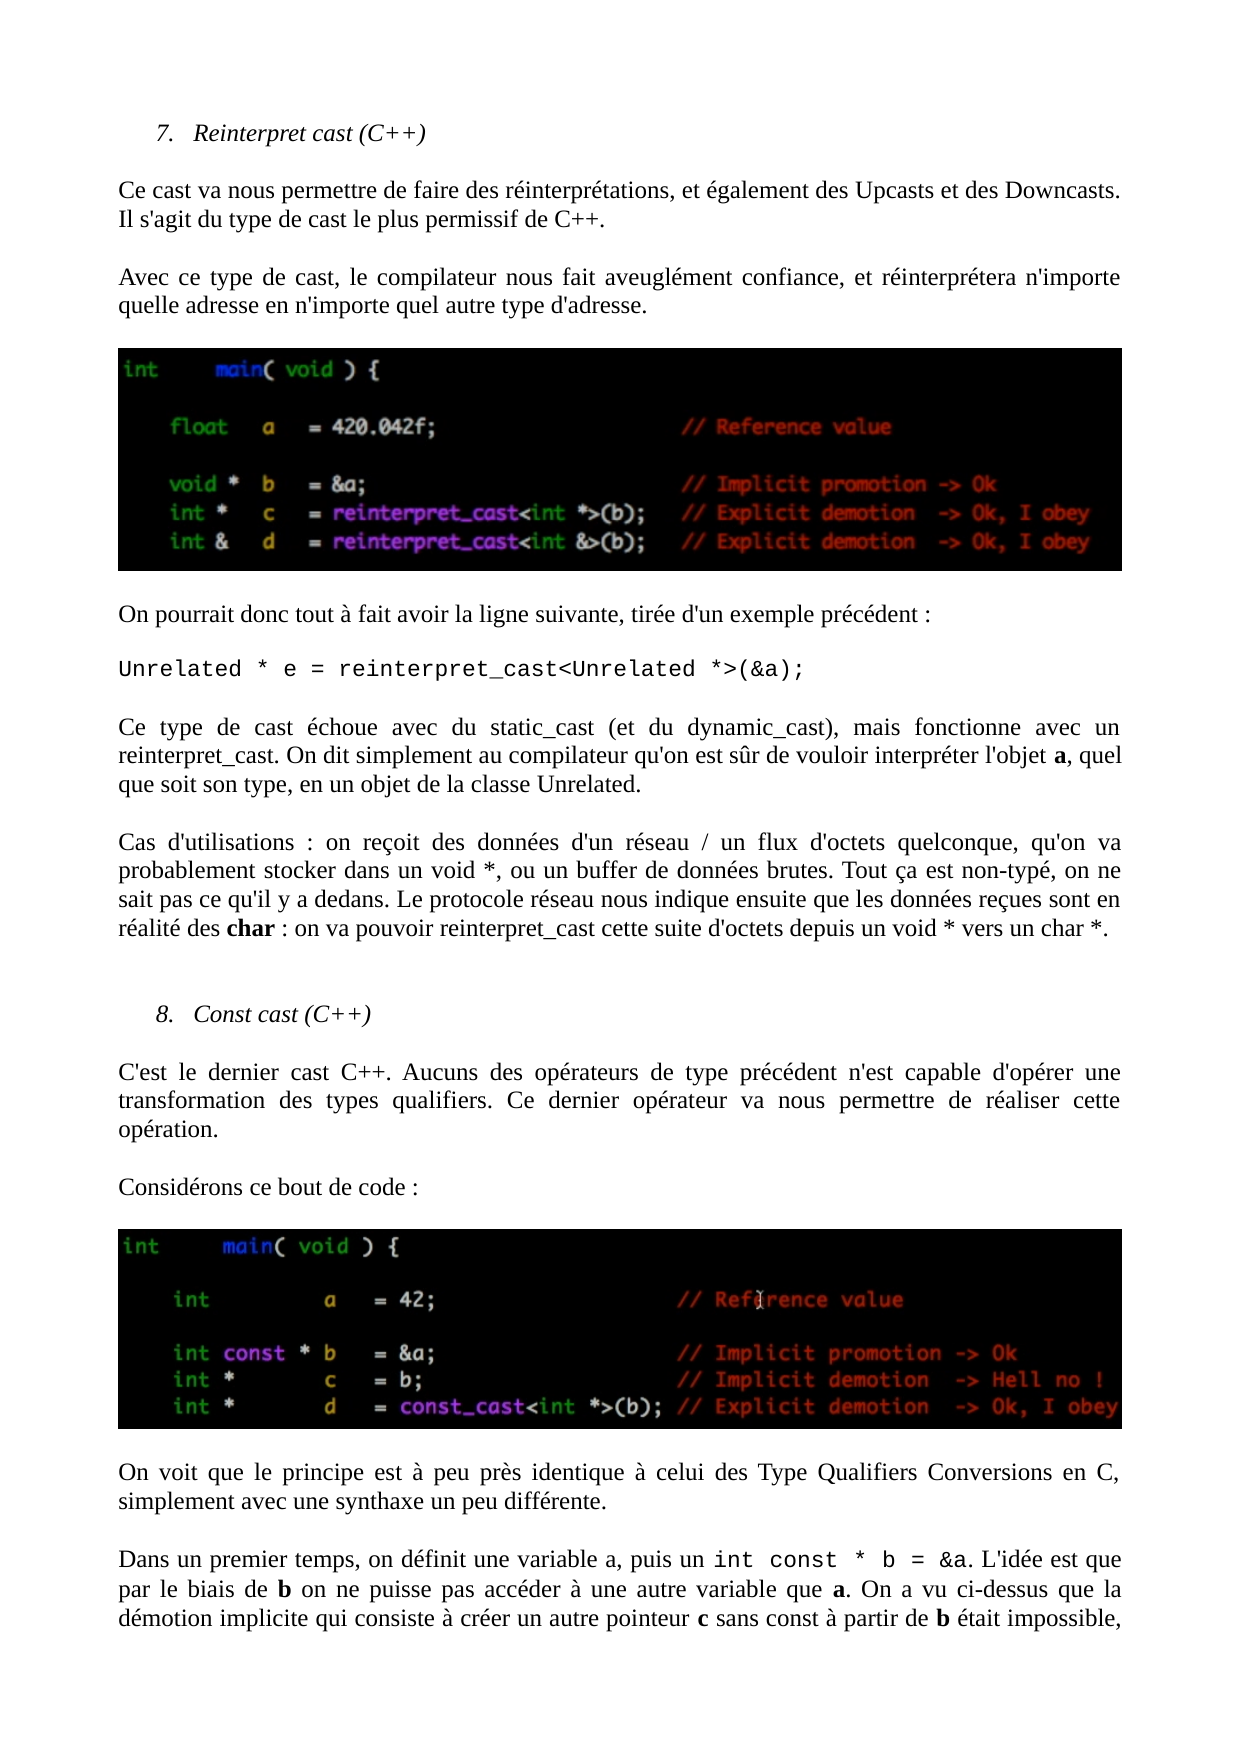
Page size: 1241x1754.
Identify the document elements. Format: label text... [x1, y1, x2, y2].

text Avec ce type de cast, le compilateur nous fait aveuglément confiance, et réinterprétera n'importe quelle adresse en n'importe quel autre type d'adresse. [118, 262, 1122, 319]
text Dans un premier temps, on définit une variable a, puis un int const * b = &a. L'idée est que par le biais de b on ne puisse pas accéder à une autre variable que a. On a vu ci-dessus que la démotion implicite qui consiste à créer un autre pointeur c sans const à partir de b était impossible, [118, 1544, 1122, 1631]
text On voit que le principe est à peu près identique à celui des Type Qualifiers Conversions en C, simplement avec une synthaxe un peu différente. [118, 1457, 1122, 1515]
text Unrelated * e = reinterpret_cast<Unrelated *>(&a); [118, 657, 1122, 683]
text On pourrait donc tout à fait avoir la ligne suivante, tirée d'un exemple précédent : [118, 599, 1122, 628]
text Ce cast va nous permettre de faire des réinterprétations, et également des Upcasts et des Downcasts. Il s'agit du type de cast le plus permissif de C++. [118, 176, 1122, 233]
text C'est le dernier cast C++. Aucuns des opérateurs de type précédent n'est capable d'opérer une transformation des types qualifiers. Ce dernier opérateur va nous permettre de réaliser cette opération. [118, 1057, 1122, 1143]
list Const cast (C++) [156, 999, 1122, 1028]
text Cas d'utilisations : on reçoit des données d'un réseau / un flux d'octets quelconque, qu'on va probablement stocker dans un void *, ou un buffer de données brutes. Tout ça est non-typé, on ne sait pas ce qu'il y a dedans. Le protocole réseau nous indique ensuite que les données reçues sont en réalité des char : on va pouvoir reinterpret_cast cette suite d'octets depuis un void * vers un char *. [118, 827, 1122, 942]
text Considérons ce bout de code : [118, 1172, 1122, 1201]
text Ce type de cast échoue avec du static_cast (et du dynamic_cast), mais fonctionne avec un reinterpret_cast. On dit simplement au compilateur qu'on est sûr de vouloir interpréter l'objet a, quel que soit son type, en un objet de la classe Unrelated. [118, 712, 1122, 798]
list Reinterpret cast (C++) [156, 118, 1122, 147]
